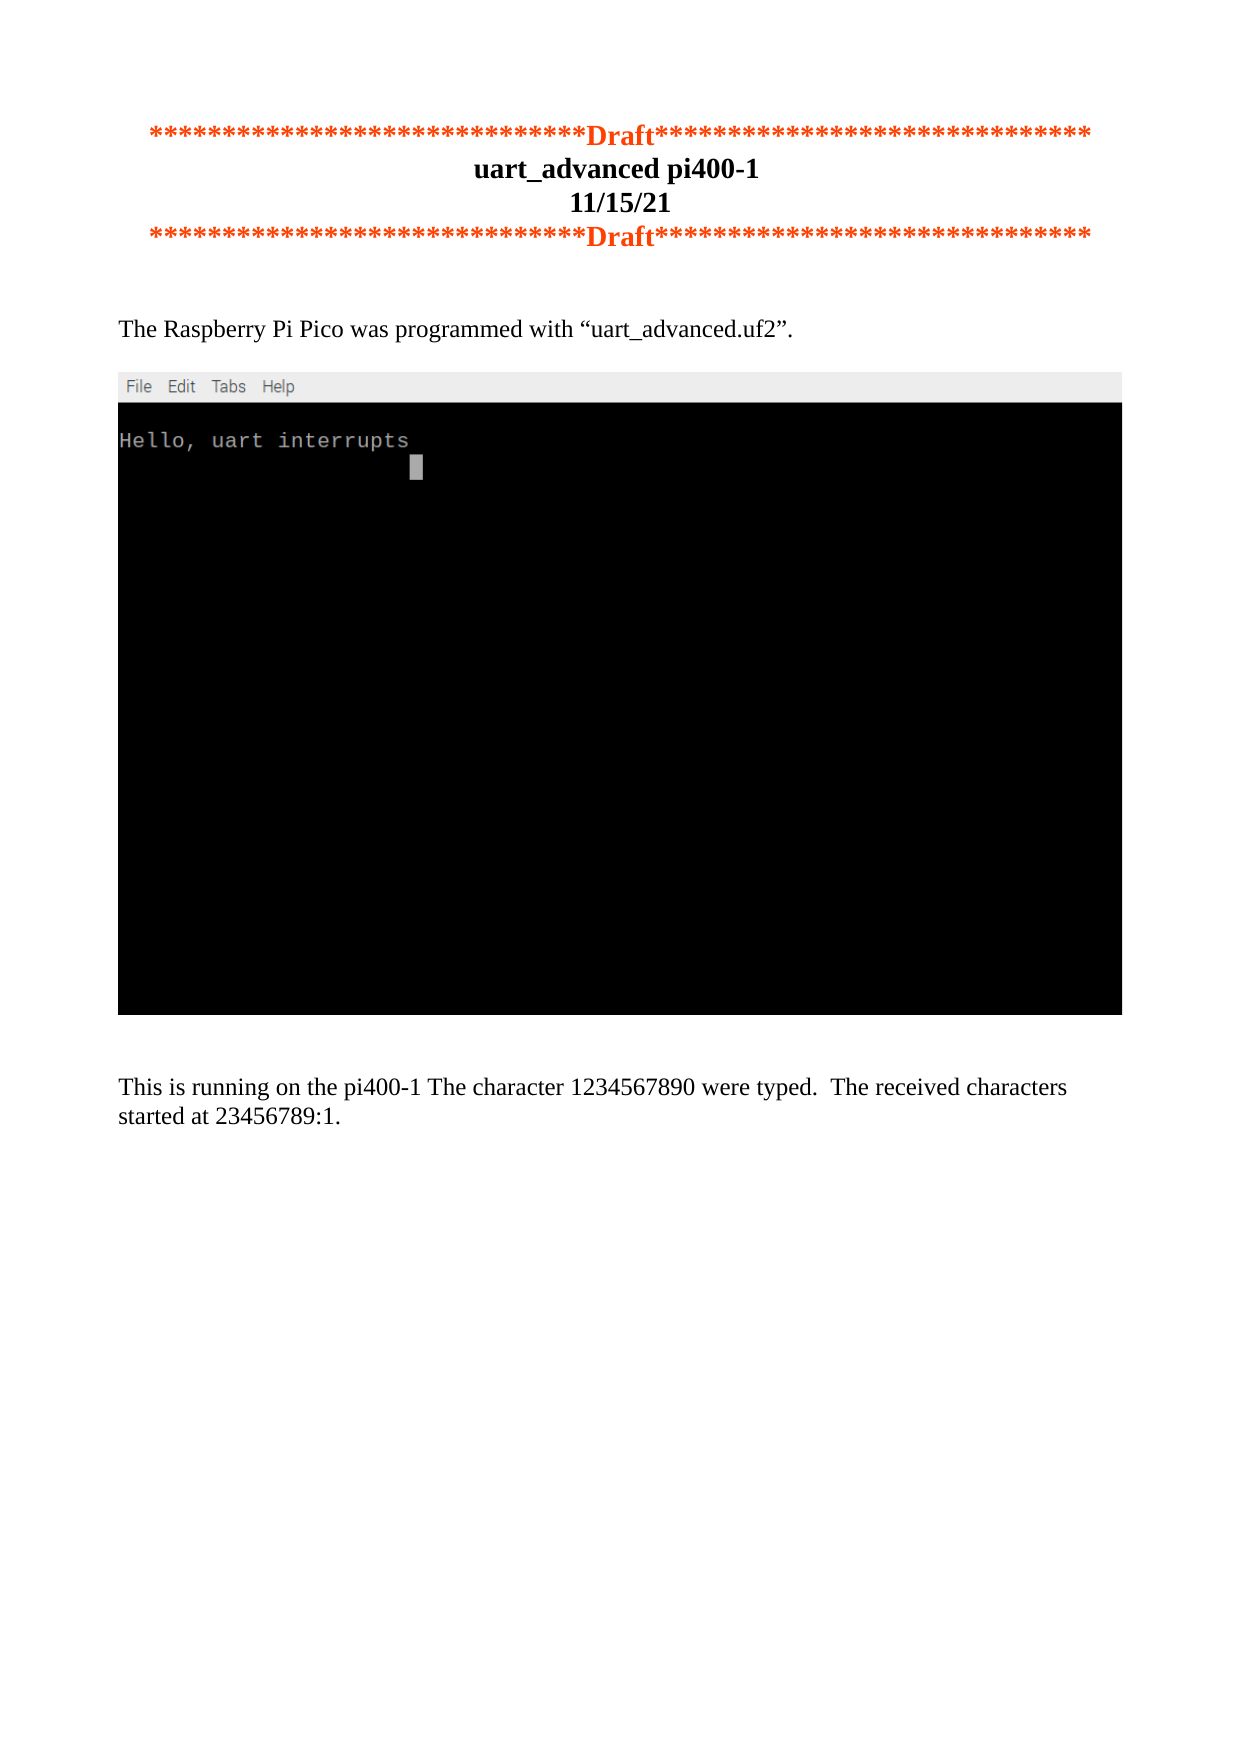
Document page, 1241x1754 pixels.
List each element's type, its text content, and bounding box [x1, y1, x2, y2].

text ******************************Draft****************************** [118, 219, 1122, 252]
text uart_advanced pi400-1 [118, 152, 1122, 185]
text This is running on the pi400-1 The character 1234567890 were typed. The received characters started at 23456789:1. [118, 1072, 1122, 1129]
picture [118, 372, 1123, 1015]
text ******************************Draft****************************** [118, 118, 1122, 152]
text The Raspberry Pi Pico was programmed with “uart_advanced.uf2”. [118, 314, 1122, 343]
text 11/15/21 [118, 185, 1122, 219]
